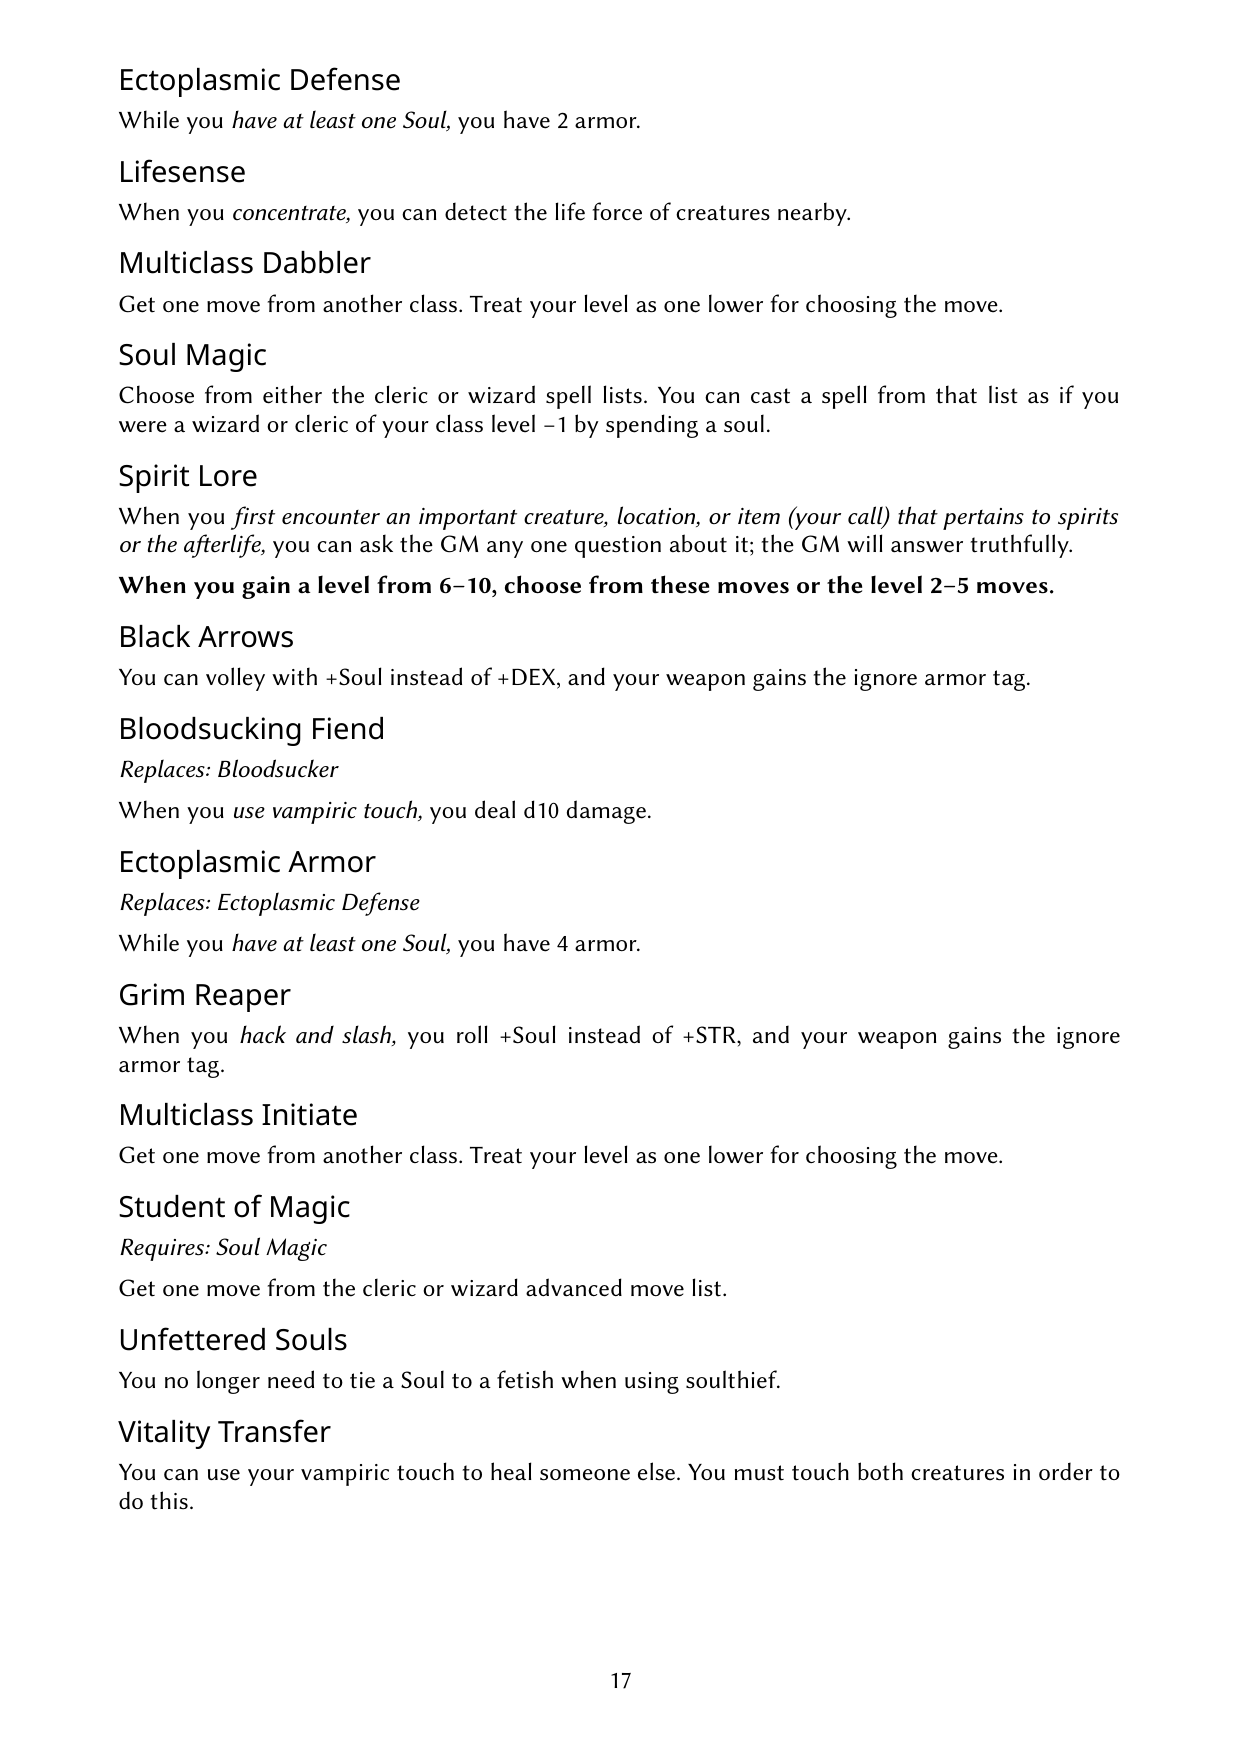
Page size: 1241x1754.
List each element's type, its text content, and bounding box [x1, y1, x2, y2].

subtitle Multiclass Dabbler [118, 243, 1122, 282]
text Replaces: Bloodsucker [118, 755, 1122, 784]
text Get one move from the cleric or wizard advanced move list. [118, 1274, 1122, 1303]
subtitle Ectoplasmic Armor [118, 841, 1122, 881]
text While you have at least one Soul, you have 2 armor. [118, 106, 1122, 134]
text You can use your vampiric touch to heal someone else. You must touch both creatures in order to do this. [118, 1458, 1122, 1515]
text When you gain a level from 6–10, choose from these moves or the level 2–5 moves. [118, 571, 1122, 600]
text Get one move from another class. Treat your level as one lower for choosing the move. [118, 1141, 1122, 1170]
subtitle Soul Magic [118, 335, 1122, 374]
subtitle Grim Reaper [118, 974, 1122, 1014]
text When you hack and slash, you roll +Soul instead of +STR, and your weapon gains the ignore armor tag. [118, 1021, 1122, 1078]
text Requires: Soul Magic [118, 1233, 1122, 1262]
subtitle Multiclass Initiate [118, 1095, 1122, 1134]
subtitle Vitality Transfer [118, 1411, 1122, 1451]
text While you have at least one Soul, you have 4 armor. [118, 929, 1122, 958]
text When you first encounter an important creature, location, or item (your call) that pertains to spirits or the afterlife, you can ask the GM any one question about it; the GM will answer truthfully. [118, 502, 1122, 559]
text Get one move from another class. Treat your level as one lower for choosing the move. [118, 289, 1122, 318]
subtitle Black Arrows [118, 617, 1122, 656]
subtitle Spirit Lore [118, 455, 1122, 495]
text You can volley with +Soul instead of +DEX, and your weapon gains the ignore armor tag. [118, 663, 1122, 692]
subtitle Lifesense [118, 151, 1122, 191]
subtitle Bloodsucking Fiend [118, 708, 1122, 748]
text Choose from either the cleric or wizard spell lists. You can cast a spell from that list as if you were a wizard or cleric of your class level −1 by spending a soul. [118, 381, 1122, 438]
subtitle Student of Magic [118, 1187, 1122, 1226]
text When you use vampiric touch, you deal d10 damage. [118, 796, 1122, 825]
subtitle Ectoplasmic Defense [118, 59, 1122, 99]
text When you concentrate, you can detect the life force of creatures nearby. [118, 198, 1122, 226]
text Replaces: Ectoplasmic Defense [118, 888, 1122, 917]
text You no longer need to tie a Soul to a fetish when using soulthief. [118, 1366, 1122, 1395]
subtitle Unfettered Souls [118, 1319, 1122, 1359]
